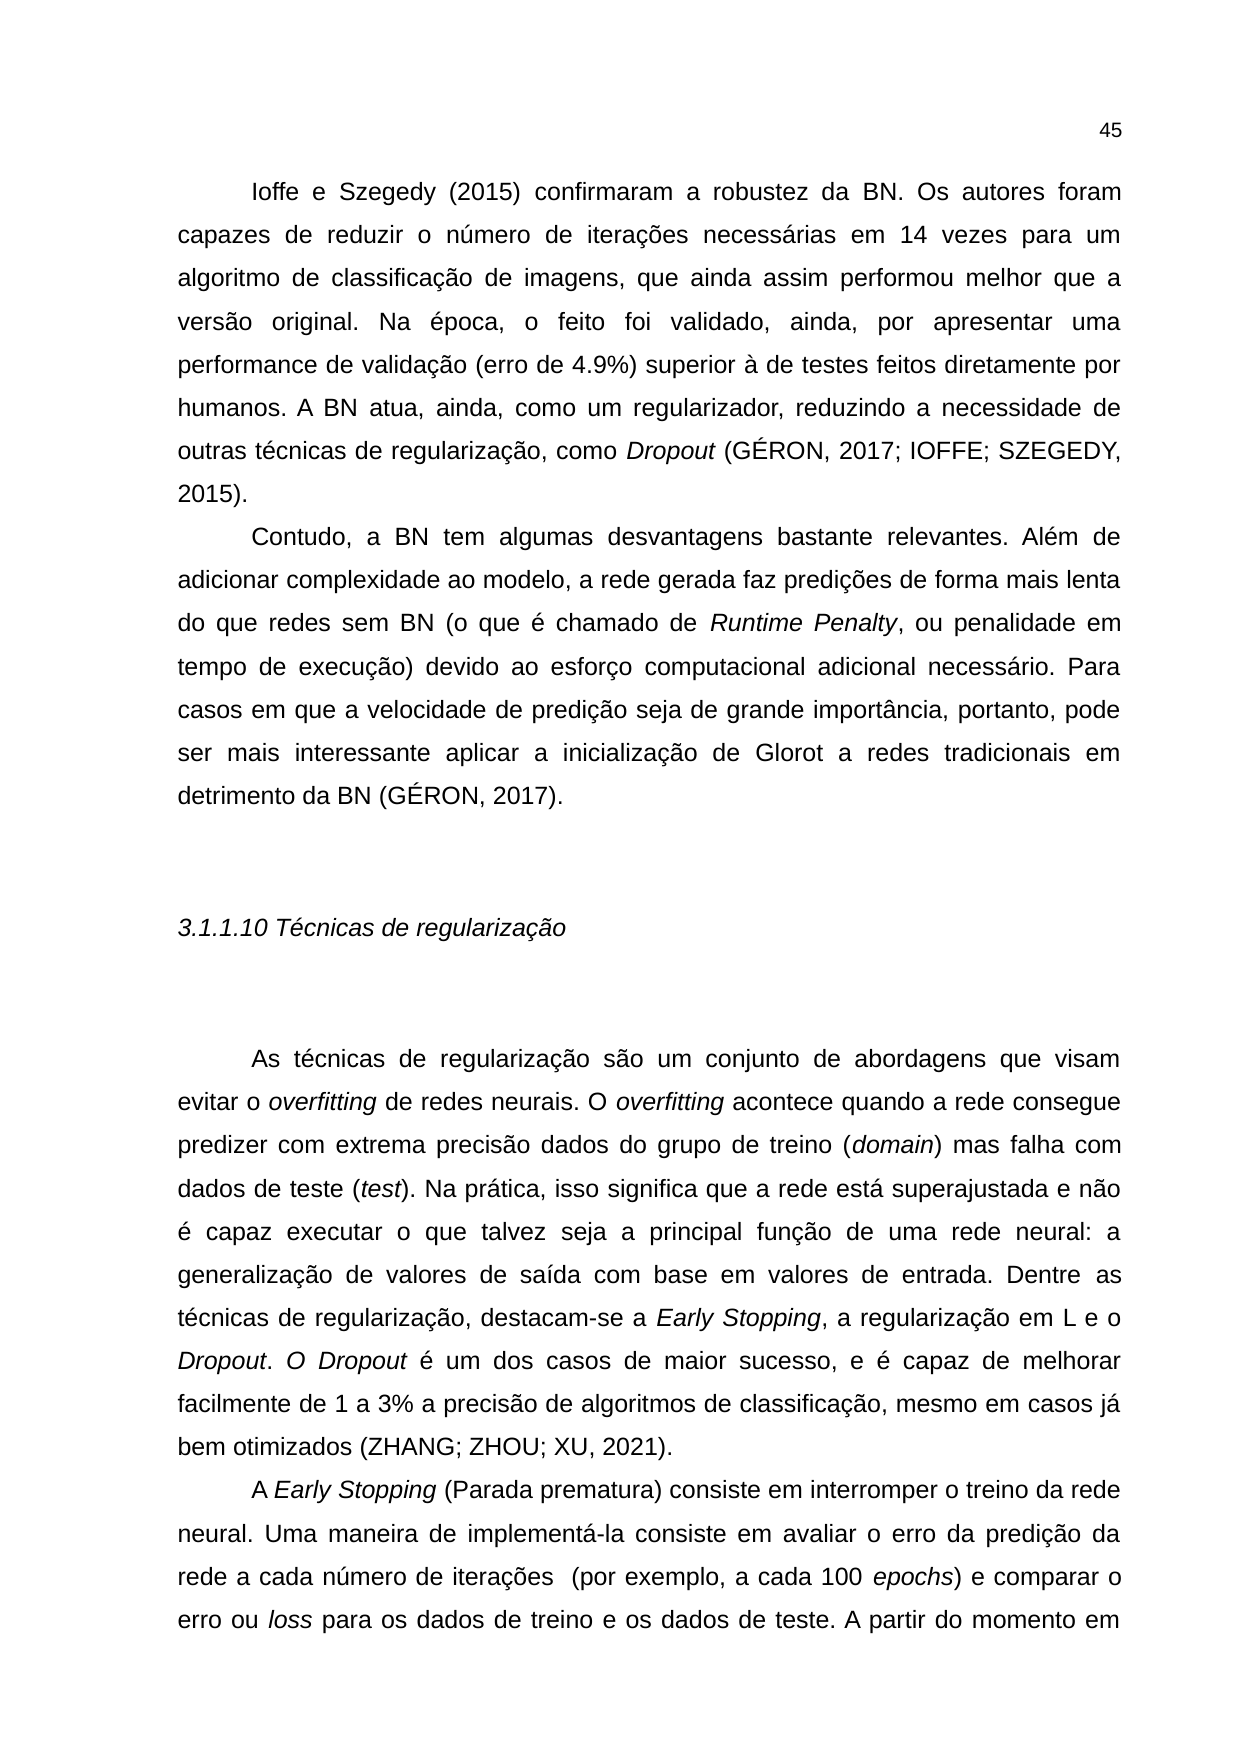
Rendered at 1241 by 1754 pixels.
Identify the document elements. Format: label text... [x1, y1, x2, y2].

text A Early Stopping (Parada prematura) consiste em interromper o treino da rede neural. Uma maneira de implementá-la consiste em avaliar o erro da predição da rede a cada número de iterações (por exemplo, a cada 100 epochs) e comparar o erro ou loss para os dados de treino e os dados de teste. A partir do momento em [177, 1475, 1122, 1633]
text Contudo, a BN tem algumas desvantagens bastante relevantes. Além de adicionar complexidade ao modelo, a rede gerada faz predições de forma mais lenta do que redes sem BN (o que é chamado de Runtime Penalty, ou penalidade em tempo de execução) devido ao esforço computacional adicional necessário. Para casos em que a velocidade de predição seja de grande importância, portanto, pode ser mais interessante aplicar a inicialização de Glorot a redes tradicionais em detrimento da BN (GÉRON, 2017). [177, 522, 1122, 809]
subtitle Técnicas de regularização [177, 912, 1122, 941]
text As técnicas de regularização são um conjunto de abordagens que visam evitar o overfitting de redes neurais. O overfitting acontece quando a rede consegue predizer com extrema precisão dados do grupo de treino (domain) mas falha com dados de teste (test). Na prática, isso significa que a rede está superajustada e não é capaz executar o que talvez seja a principal função de uma rede neural: a generalização de valores de saída com base em valores de entrada. Dentre as técnicas de regularização, destacam-se a Early Stopping, a regularização em L e o Dropout. O Dropout é um dos casos de maior sucesso, e é capaz de melhorar facilmente de 1 a 3% a precisão de algoritmos de classificação, mesmo em casos já bem otimizados (ZHANG; ZHOU; XU, 2021). [177, 1044, 1122, 1461]
text Ioffe e Szegedy (2015) confirmaram a robustez da BN. Os autores foram capazes de reduzir o número de iterações necessárias em 14 vezes para um algoritmo de classificação de imagens, que ainda assim performou melhor que a versão original. Na época, o feito foi validado, ainda, por apresentar uma performance de validação (erro de 4.9%) superior à de testes feitos diretamente por humanos. A BN atua, ainda, como um regularizador, reduzindo a necessidade de outras técnicas de regularização, como Dropout (GÉRON, 2017; IOFFE; SZEGEDY, 2015). [177, 177, 1122, 508]
